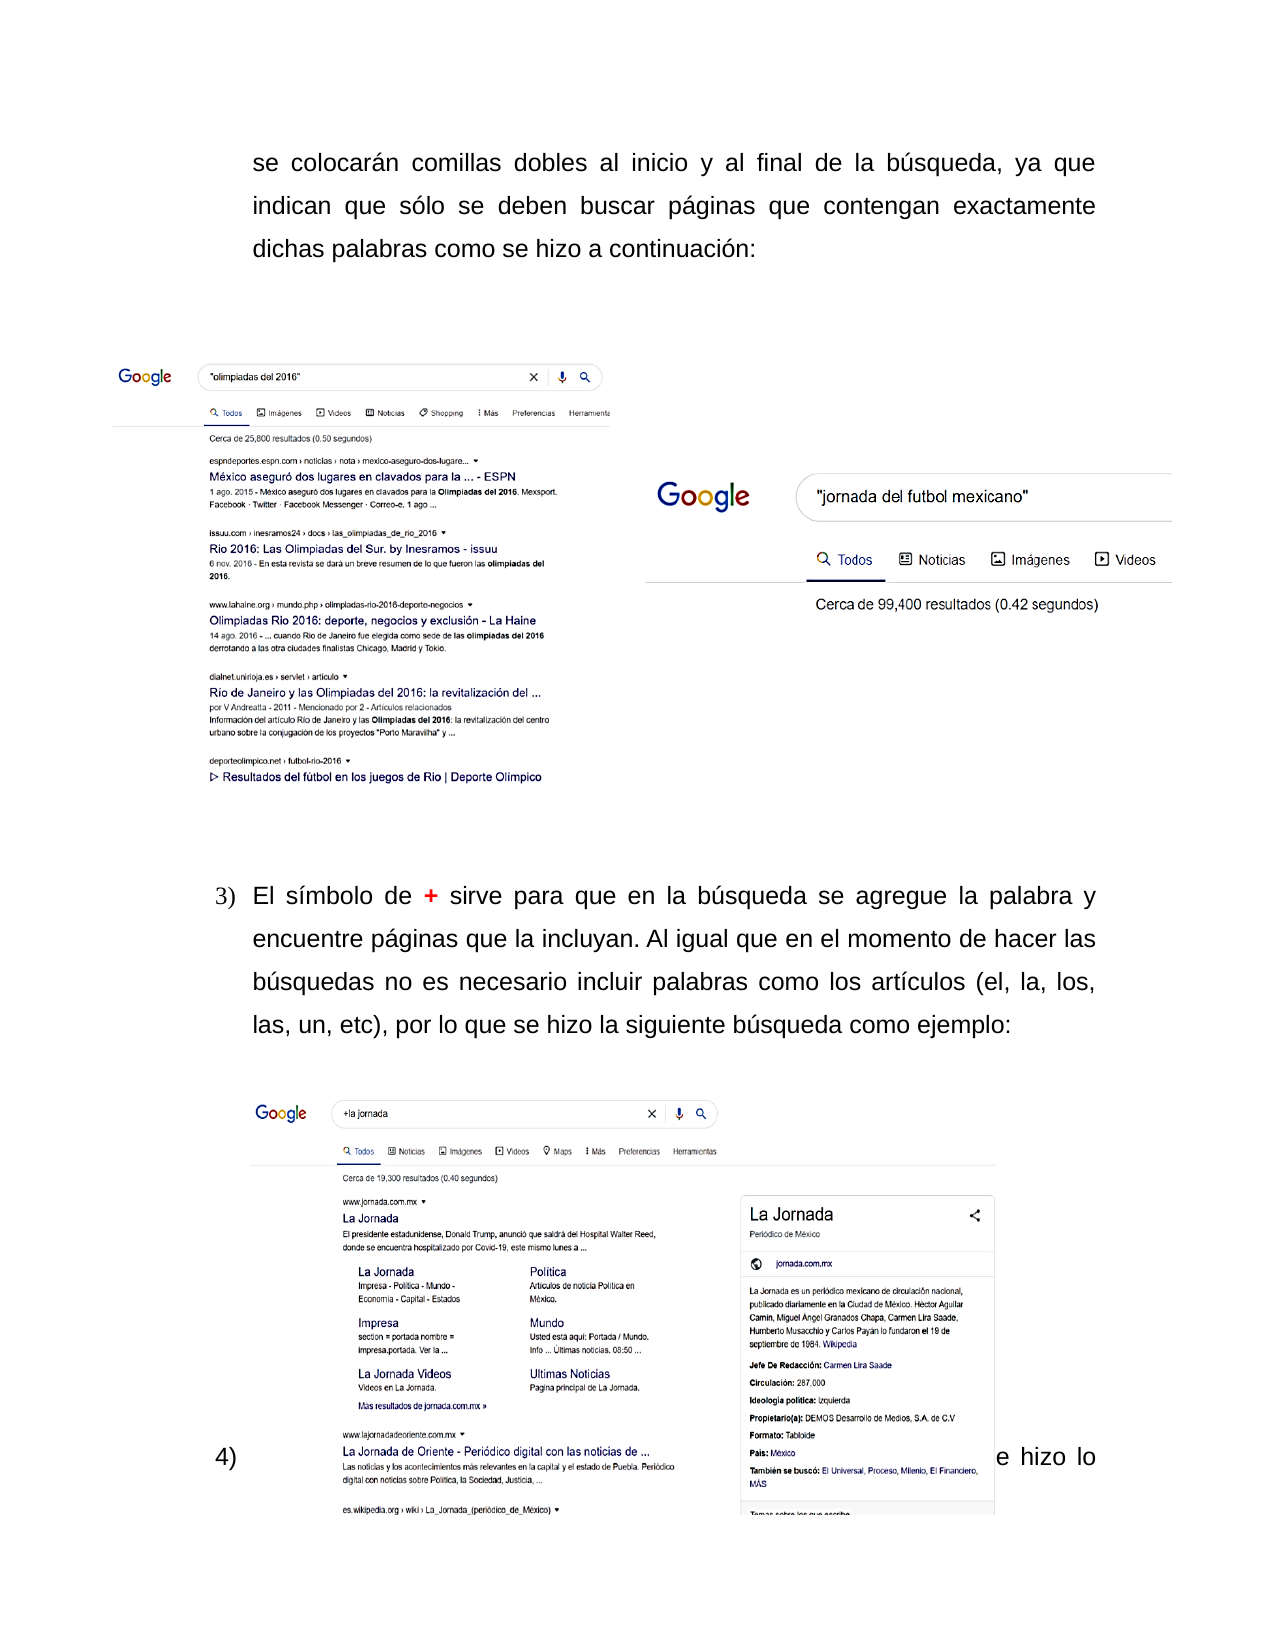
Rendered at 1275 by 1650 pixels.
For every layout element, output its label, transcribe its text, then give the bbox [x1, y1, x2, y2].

list El símbolo de + sirve para que en la búsqueda se agregue la palabra y encuentre páginas que la incluyan. Al igual que en el momento de hacer las búsquedas no es necesario incluir palabras como los artículos (el, la, los, las, un, etc), por lo que se hizo la siguiente búsqueda como ejemplo: [215, 881, 1098, 1039]
list En la parte de agregar comandos a las palabras de búsqueda se hizo lo siguiente: [996, 1441, 1098, 1470]
list Para encontrar todos los datos pertenecientes a un sólo tema en específico se colocarán comillas dobles al inicio y al final de la búsqueda, ya que indican que sólo se deben buscar páginas que contengan exactamente dichas palabras como se hizo a continuación: [215, 148, 1098, 263]
